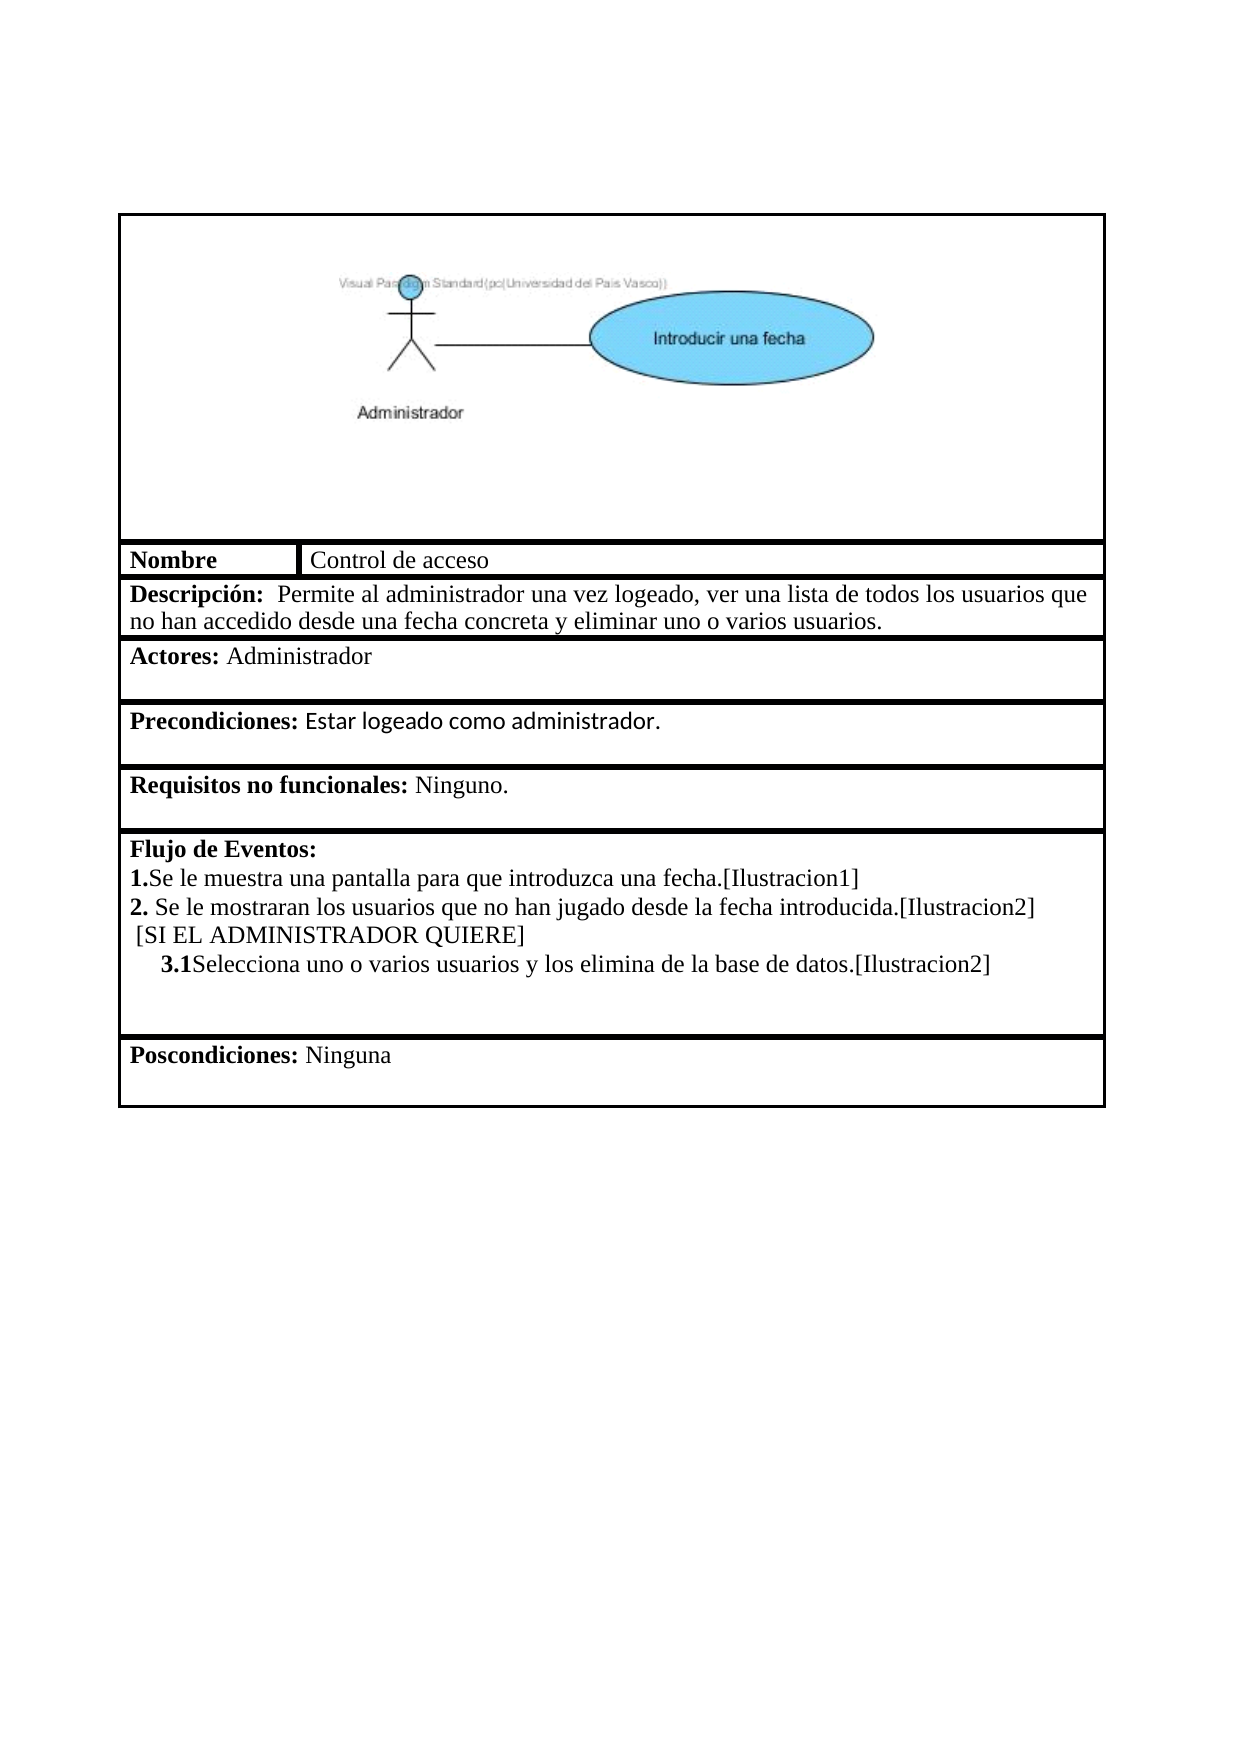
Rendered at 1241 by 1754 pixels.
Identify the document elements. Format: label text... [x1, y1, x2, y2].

table_cell Precondiciones: Estar logeado como administrador. [121, 705, 1103, 764]
table_cell Actores: Administrador [121, 641, 1103, 699]
table_cell Control de acceso [302, 545, 1103, 574]
table_header [121, 216, 1103, 539]
table_cell Poscondiciones: Ninguna [121, 1040, 1103, 1105]
table_cell Flujo de Eventos: 1.Se le muestra una pantalla para que introduzca una fecha.[Ilustracion1] 2. Se le mostraran los usuarios que no han jugado desde la fecha introducida.[Ilustracion2] [SI EL ADMINISTRADOR QUIERE] 3.1Selecciona uno o varios usuarios y los elimina de la base de datos.[Ilustracion2] [121, 834, 1103, 1034]
table_cell Nombre [121, 545, 296, 574]
table_cell Requisitos no funcionales: Ninguno. [121, 770, 1103, 828]
table_cell Descripción: Permite al administrador una vez logeado, ver una lista de todos los usuarios que no han accedido desde una fecha concreta y eliminar uno o varios usuarios. [121, 580, 1103, 635]
